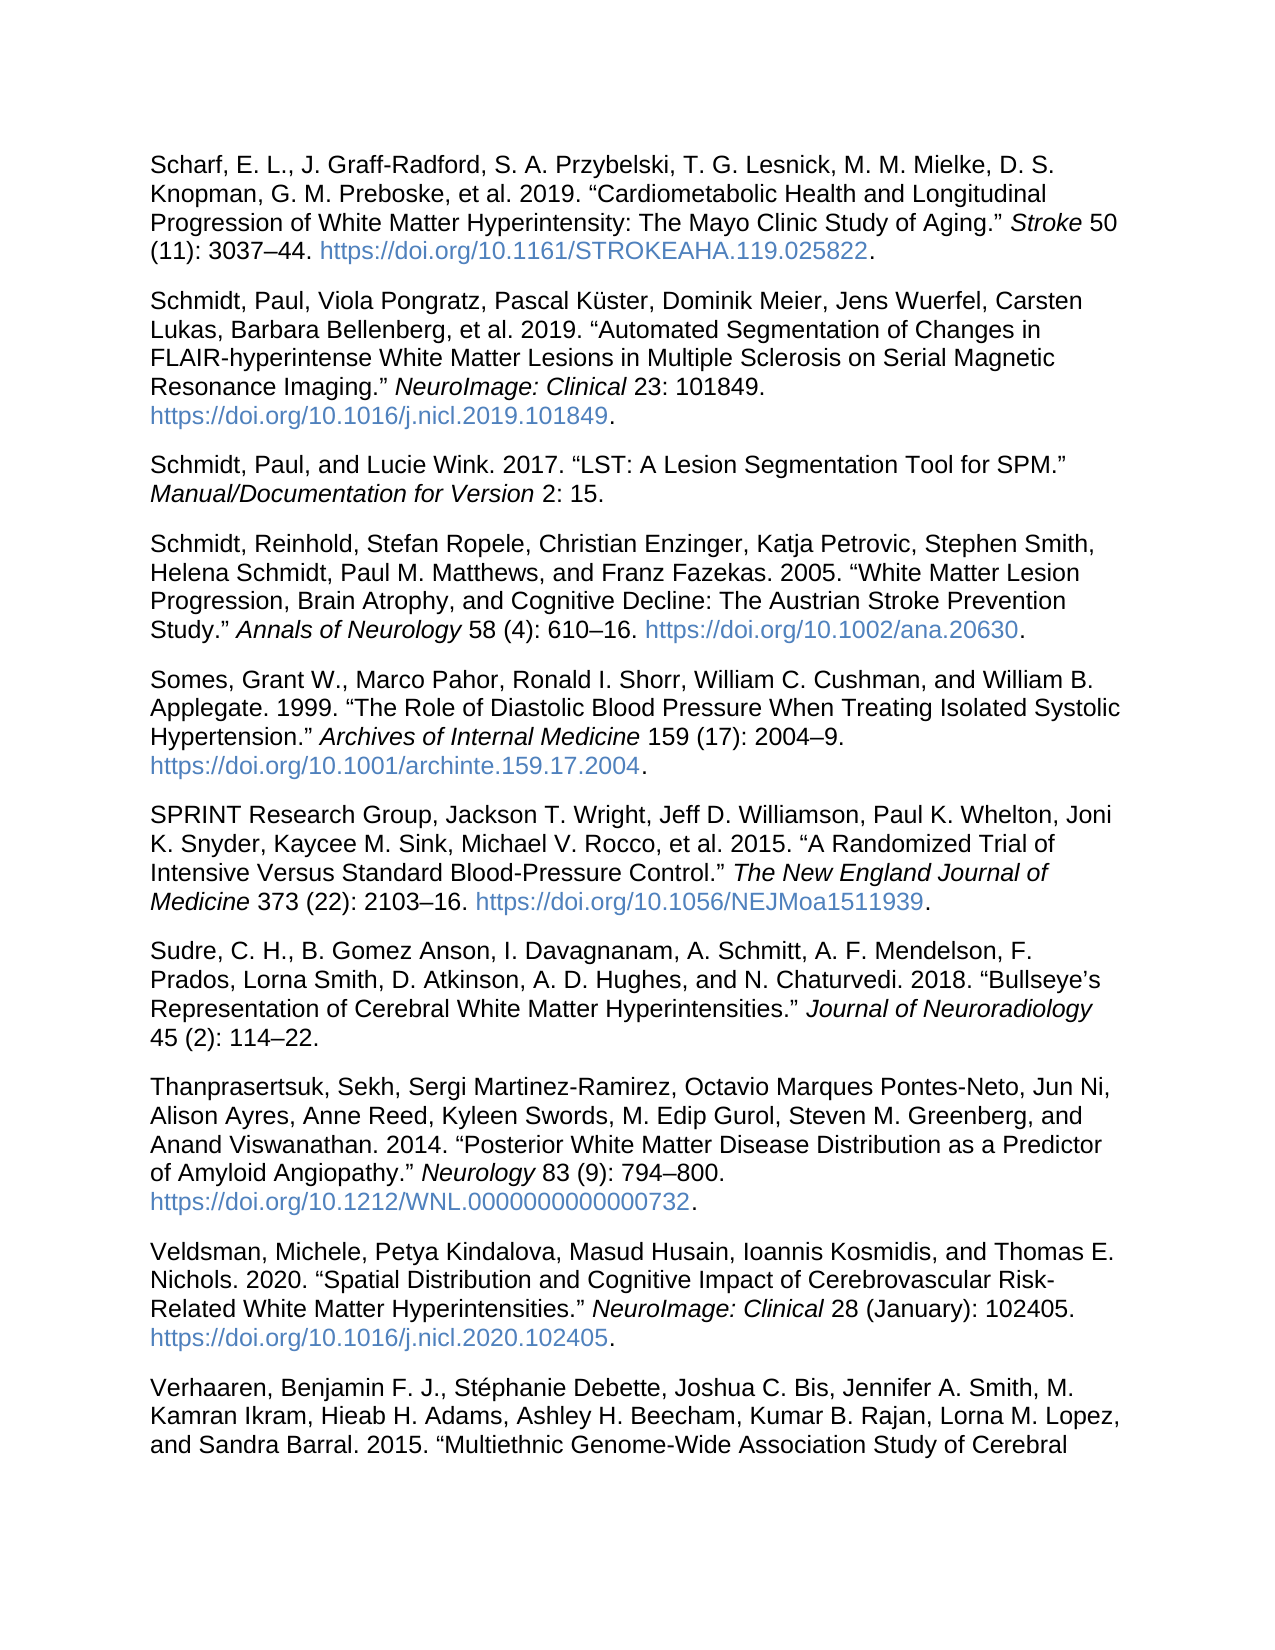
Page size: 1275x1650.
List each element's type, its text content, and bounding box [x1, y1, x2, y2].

text Thanprasertsuk, Sekh, Sergi Martinez-Ramirez, Octavio Marques Pontes-Neto, Jun Ni, Alison Ayres, Anne Reed, Kyleen Swords, M. Edip Gurol, Steven M. Greenberg, and Anand Viswanathan. 2014. “Posterior White Matter Disease Distribution as a Predictor of Amyloid Angiopathy.” Neurology 83 (9): 794–800. https://doi.org/10.1212/WNL.0000000000000732. [150, 1072, 1125, 1216]
text Schmidt, Reinhold, Stefan Ropele, Christian Enzinger, Katja Petrovic, Stephen Smith, Helena Schmidt, Paul M. Matthews, and Franz Fazekas. 2005. “White Matter Lesion Progression, Brain Atrophy, and Cognitive Decline: The Austrian Stroke Prevention Study.” Annals of Neurology 58 (4): 610–16. https://doi.org/10.1002/ana.20630. [150, 529, 1125, 644]
text Somes, Grant W., Marco Pahor, Ronald I. Shorr, William C. Cushman, and William B. Applegate. 1999. “The Role of Diastolic Blood Pressure When Treating Isolated Systolic Hypertension.” Archives of Internal Medicine 159 (17): 2004–9. https://doi.org/10.1001/archinte.159.17.2004. [150, 664, 1125, 779]
text Verhaaren, Benjamin F. J., Stéphanie Debette, Joshua C. Bis, Jennifer A. Smith, M. Kamran Ikram, Hieab H. Adams, Ashley H. Beecham, Kumar B. Rajan, Lorna M. Lopez, and Sandra Barral. 2015. “Multiethnic Genome-Wide Association Study of Cerebral [150, 1372, 1125, 1459]
text SPRINT Research Group, Jackson T. Wright, Jeff D. Williamson, Paul K. Whelton, Joni K. Snyder, Kaycee M. Sink, Michael V. Rocco, et al. 2015. “A Randomized Trial of Intensive Versus Standard Blood-Pressure Control.” The New England Journal of Medicine 373 (22): 2103–16. https://doi.org/10.1056/NEJMoa1511939. [150, 800, 1125, 915]
text Veldsman, Michele, Petya Kindalova, Masud Husain, Ioannis Kosmidis, and Thomas E. Nichols. 2020. “Spatial Distribution and Cognitive Impact of Cerebrovascular Risk-Related White Matter Hyperintensities.” NeuroImage: Clinical 28 (January): 102405. https://doi.org/10.1016/j.nicl.2020.102405. [150, 1237, 1125, 1352]
text Scharf, E. L., J. Graff-Radford, S. A. Przybelski, T. G. Lesnick, M. M. Mielke, D. S. Knopman, G. M. Preboske, et al. 2019. “Cardiometabolic Health and Longitudinal Progression of White Matter Hyperintensity: The Mayo Clinic Study of Aging.” Stroke 50 (11): 3037–44. https://doi.org/10.1161/STROKEAHA.119.025822. [150, 150, 1125, 265]
text Schmidt, Paul, Viola Pongratz, Pascal Küster, Dominik Meier, Jens Wuerfel, Carsten Lukas, Barbara Bellenberg, et al. 2019. “Automated Segmentation of Changes in FLAIR-hyperintense White Matter Lesions in Multiple Sclerosis on Serial Magnetic Resonance Imaging.” NeuroImage: Clinical 23: 101849. https://doi.org/10.1016/j.nicl.2019.101849. [150, 286, 1125, 429]
text Schmidt, Paul, and Lucie Wink. 2017. “LST: A Lesion Segmentation Tool for SPM.” Manual/Documentation for Version 2: 15. [150, 450, 1125, 508]
text Sudre, C. H., B. Gomez Anson, I. Davagnanam, A. Schmitt, A. F. Mendelson, F. Prados, Lorna Smith, D. Atkinson, A. D. Hughes, and N. Chaturvedi. 2018. “Bullseye’s Representation of Cerebral White Matter Hyperintensities.” Journal of Neuroradiology 45 (2): 114–22. [150, 936, 1125, 1051]
